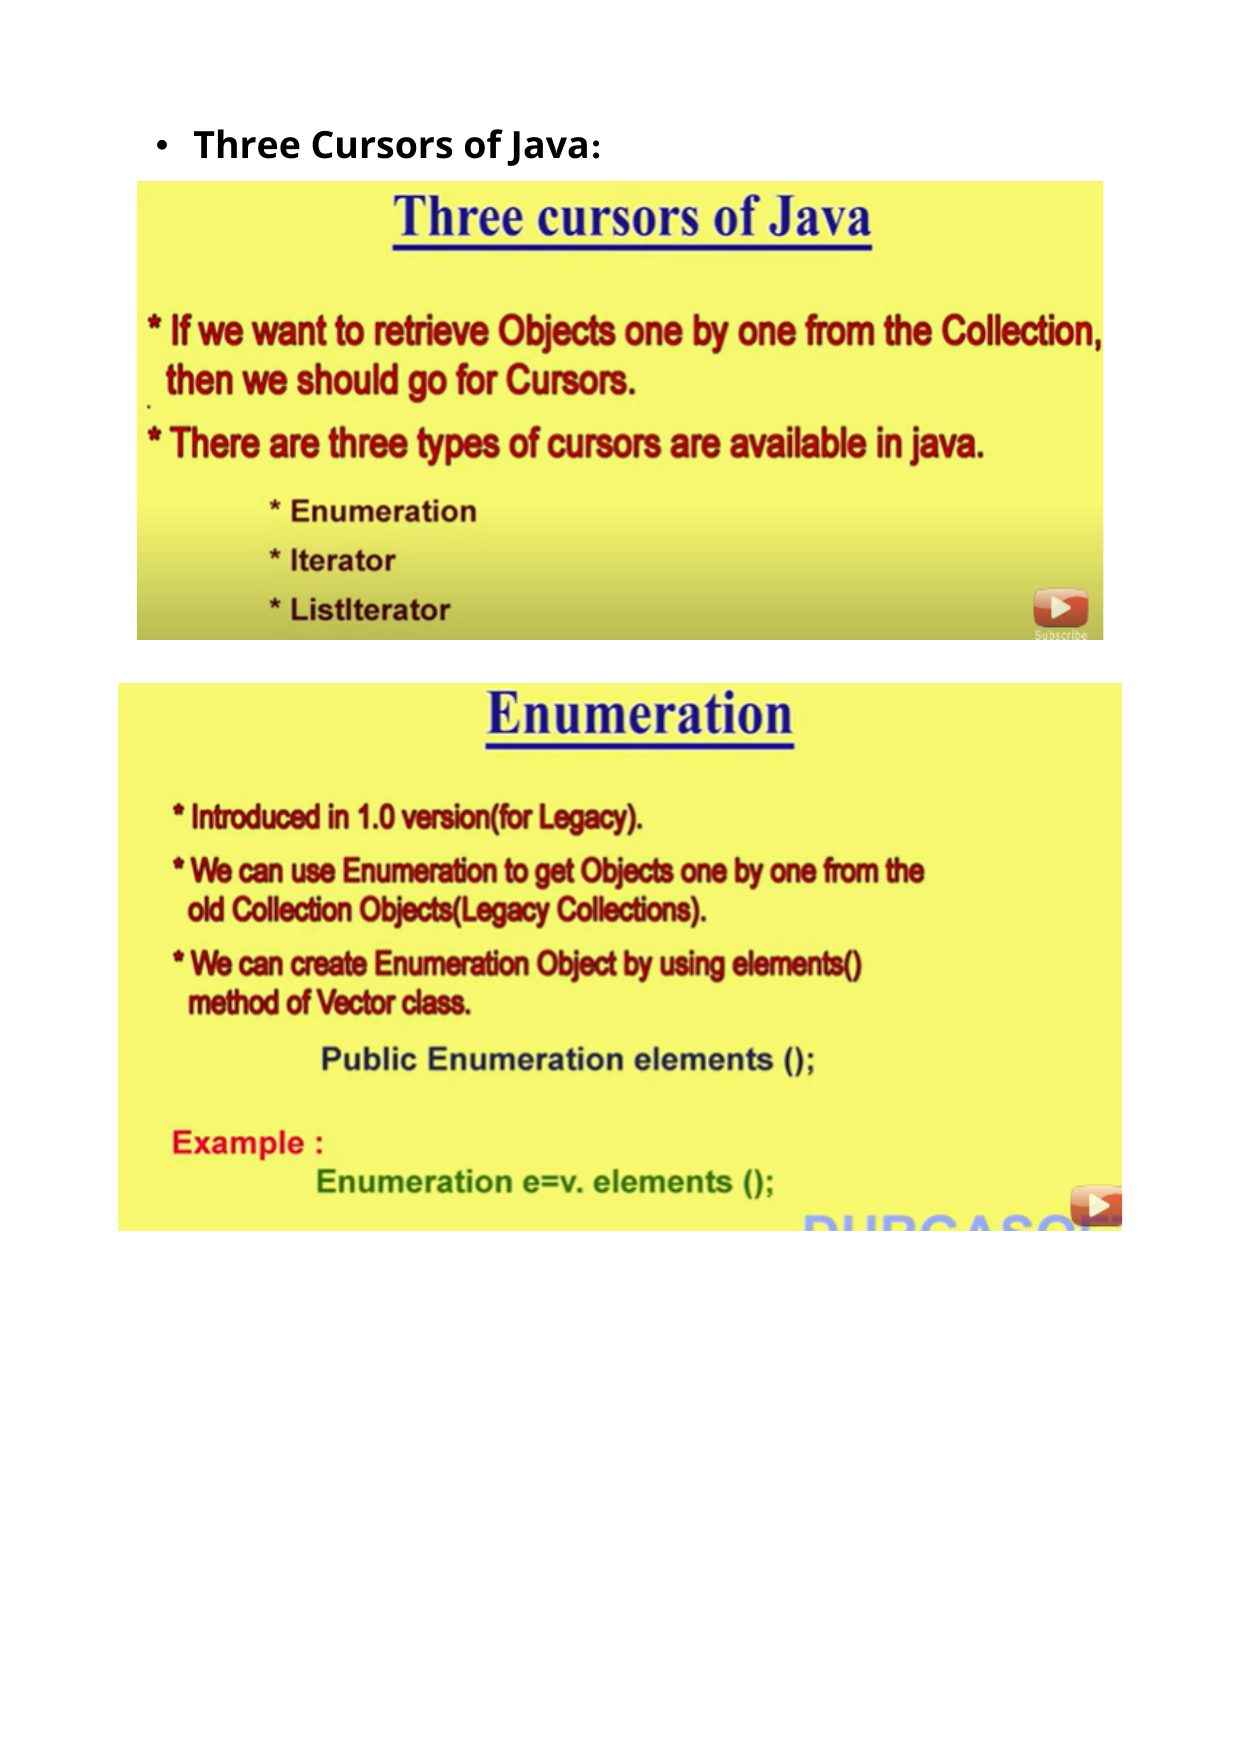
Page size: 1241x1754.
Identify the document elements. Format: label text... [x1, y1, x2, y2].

picture [136, 181, 1104, 640]
picture [118, 683, 1123, 1231]
subtitle Three Cursors of Java: [156, 118, 1122, 169]
